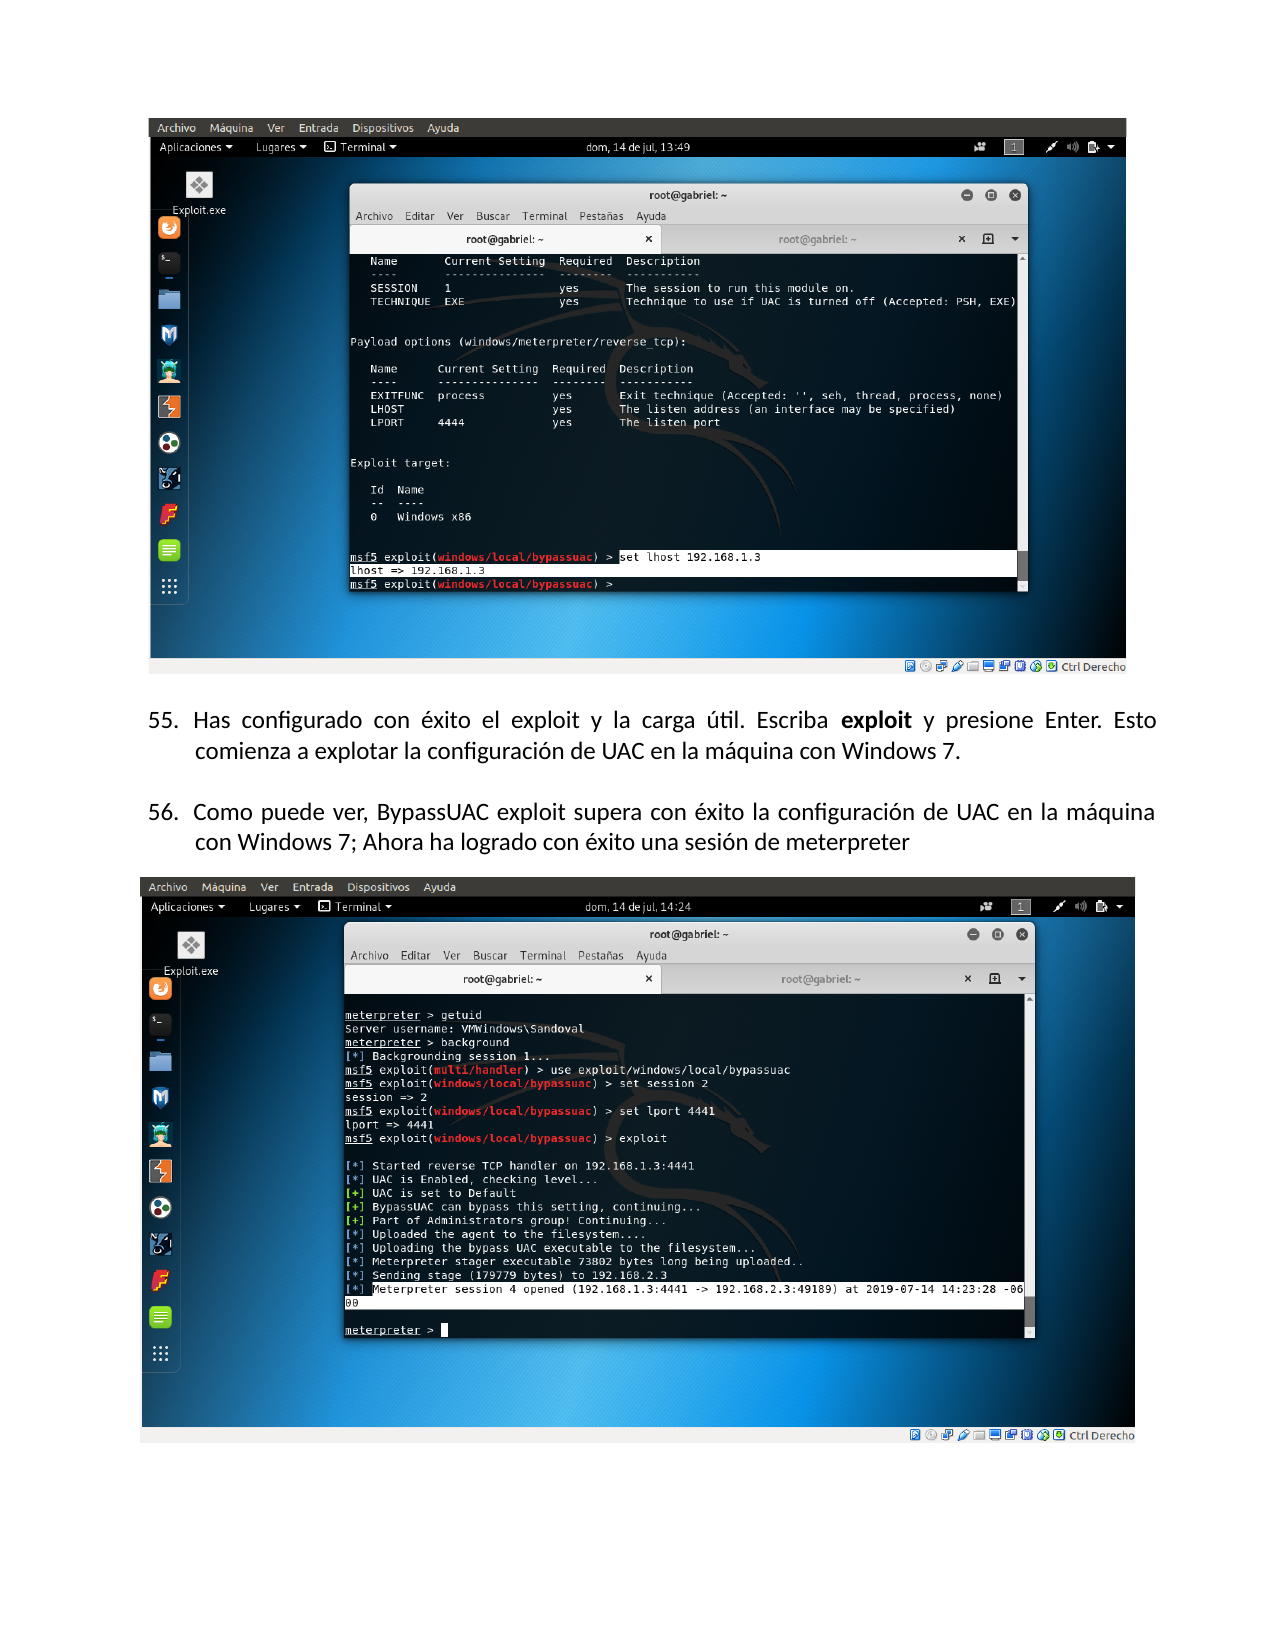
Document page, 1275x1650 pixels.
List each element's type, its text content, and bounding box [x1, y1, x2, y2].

list Has configurado con éxito el exploit y la carga útil. Escriba exploit y presione Enter. Esto comienza a explotar la configuración de UAC en la máquina con Windows 7. [148, 704, 1157, 766]
picture [140, 877, 1136, 1443]
list Como puede ver, BypassUAC exploit supera con éxito la configuración de UAC en la máquina con Windows 7; Ahora ha logrado con éxito una sesión de meterpreter [148, 796, 1157, 857]
picture [148, 118, 1127, 674]
